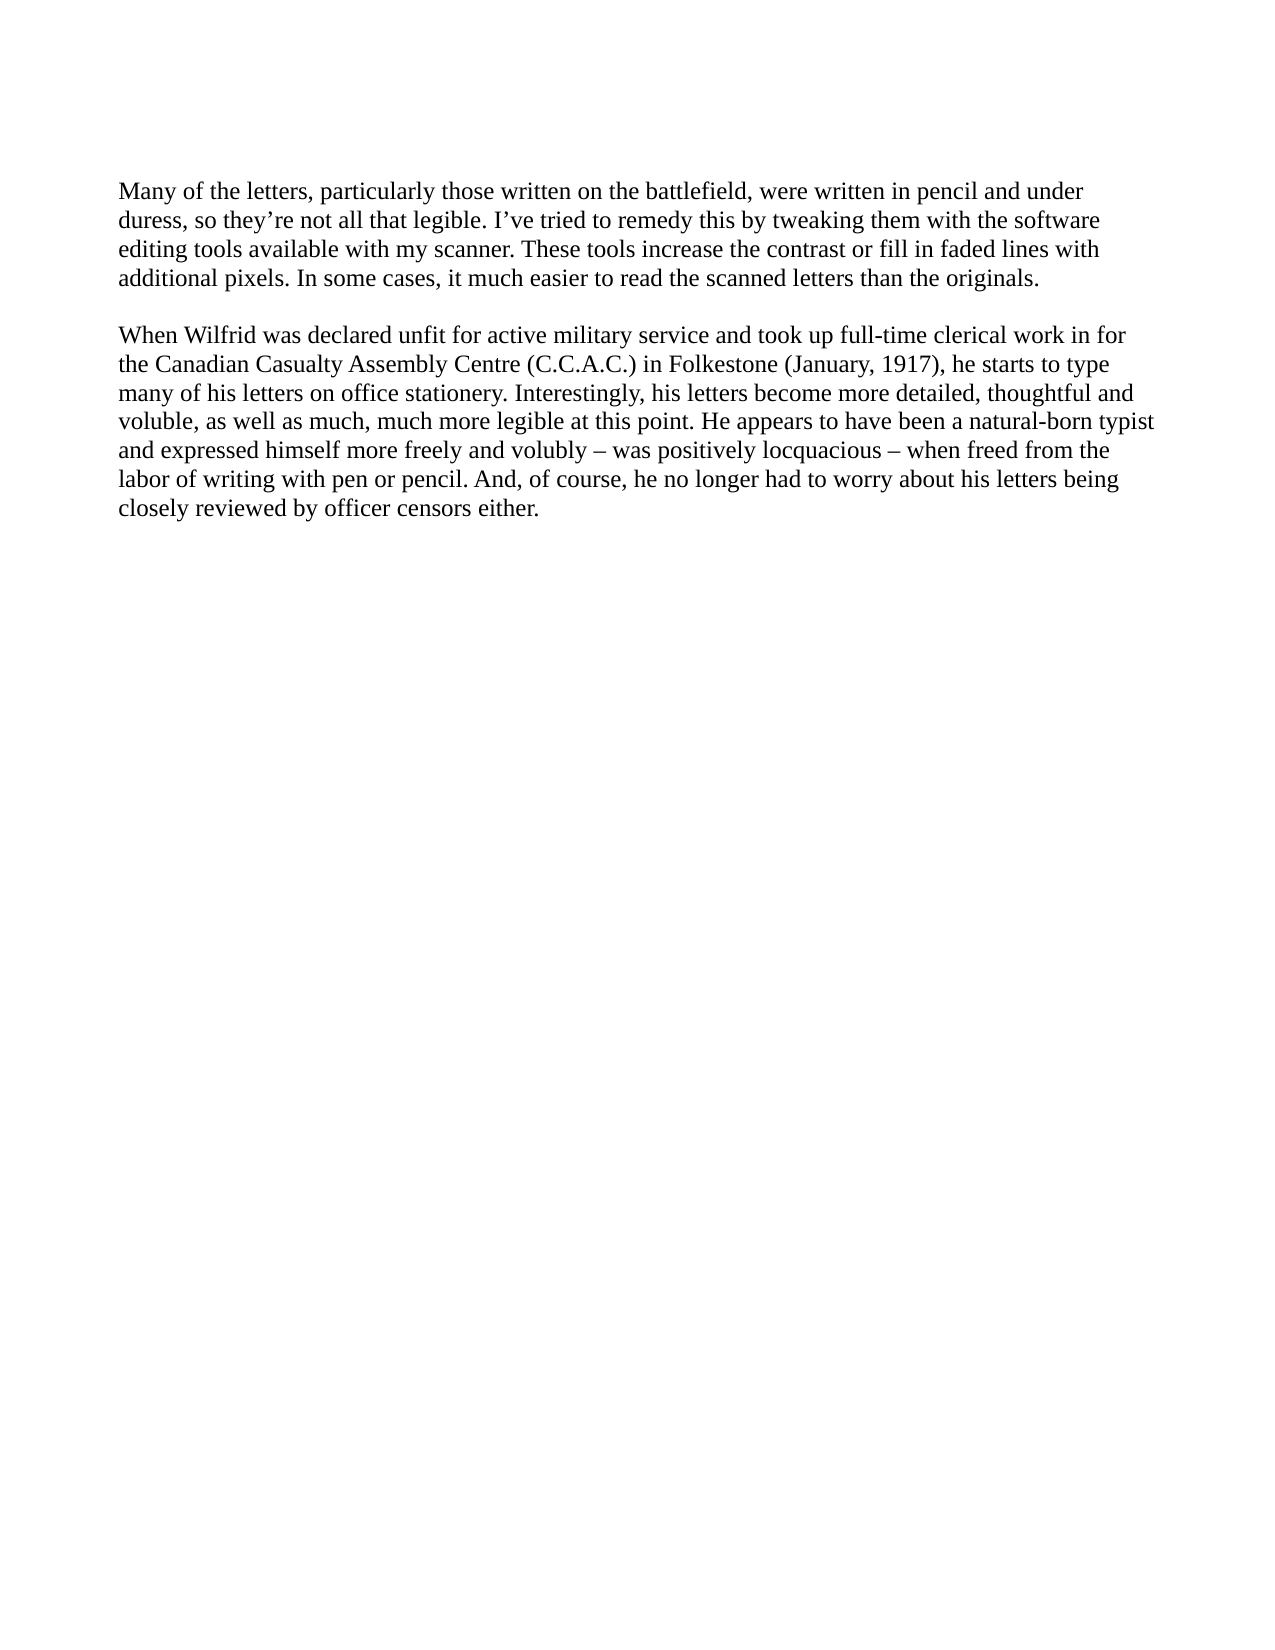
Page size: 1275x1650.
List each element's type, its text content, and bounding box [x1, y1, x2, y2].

text Many of the letters, particularly those written on the battlefield, were written in pencil and under duress, so they’re not all that legible. I’ve tried to remedy this by tweaking them with the software editing tools available with my scanner. These tools increase the contrast or fill in faded lines with additional pixels. In some cases, it much easier to read the scanned letters than the originals. [118, 176, 1157, 291]
text When Wilfrid was declared unfit for active military service and took up full-time clerical work in for the Canadian Casualty Assembly Centre (C.C.A.C.) in Folkestone (January, 1917), he starts to type many of his letters on office stationery. Interestingly, his letters become more detailed, thoughtful and voluble, as well as much, much more legible at this point. He appears to have been a natural-born typist and expressed himself more freely and volubly – was positively locquacious – when freed from the labor of writing with pen or pencil. And, of course, he no longer had to worry about his letters being closely reviewed by officer censors either. [118, 320, 1157, 521]
